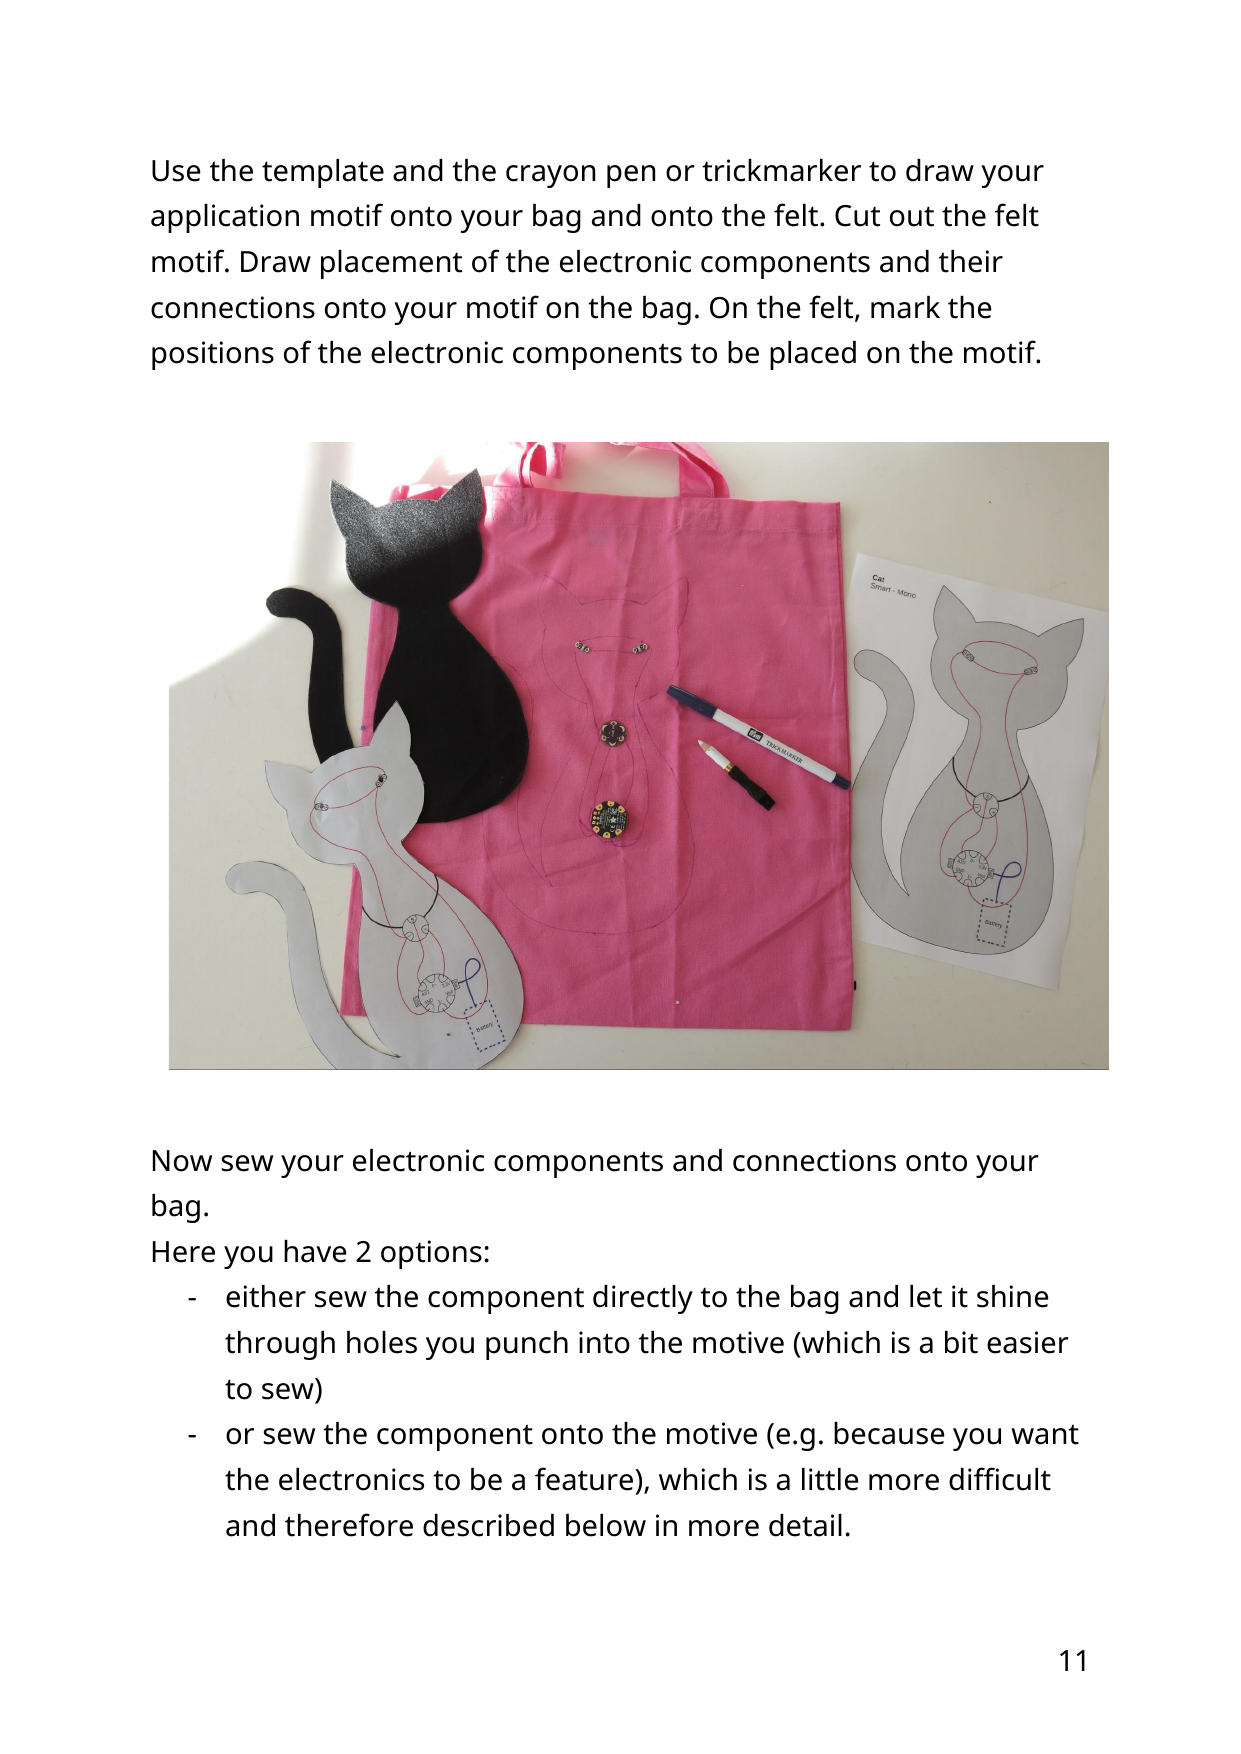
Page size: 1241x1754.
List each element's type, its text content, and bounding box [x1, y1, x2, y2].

text Use the template and the crayon pen or trickmarker to draw your application motif onto your bag and onto the felt. Cut out the felt motif. Draw placement of the electronic components and their connections onto your motif on the bag. On the felt, mark the positions of the electronic components to be placed on the motif. [150, 150, 1091, 372]
text Here you have 2 options: [150, 1231, 1091, 1271]
picture [168, 442, 1109, 1070]
text Now sew your electronic components and connections onto your bag. [150, 1140, 1091, 1225]
list or sew the component onto the motive (e.g. because you want the electronics to be a feature), which is a little more difficult and therefore described below in more detail. [187, 1414, 1091, 1544]
list either sew the component directly to the bag and let it shine through holes you punch into the motive (which is a bit easier to sew) [187, 1277, 1091, 1408]
